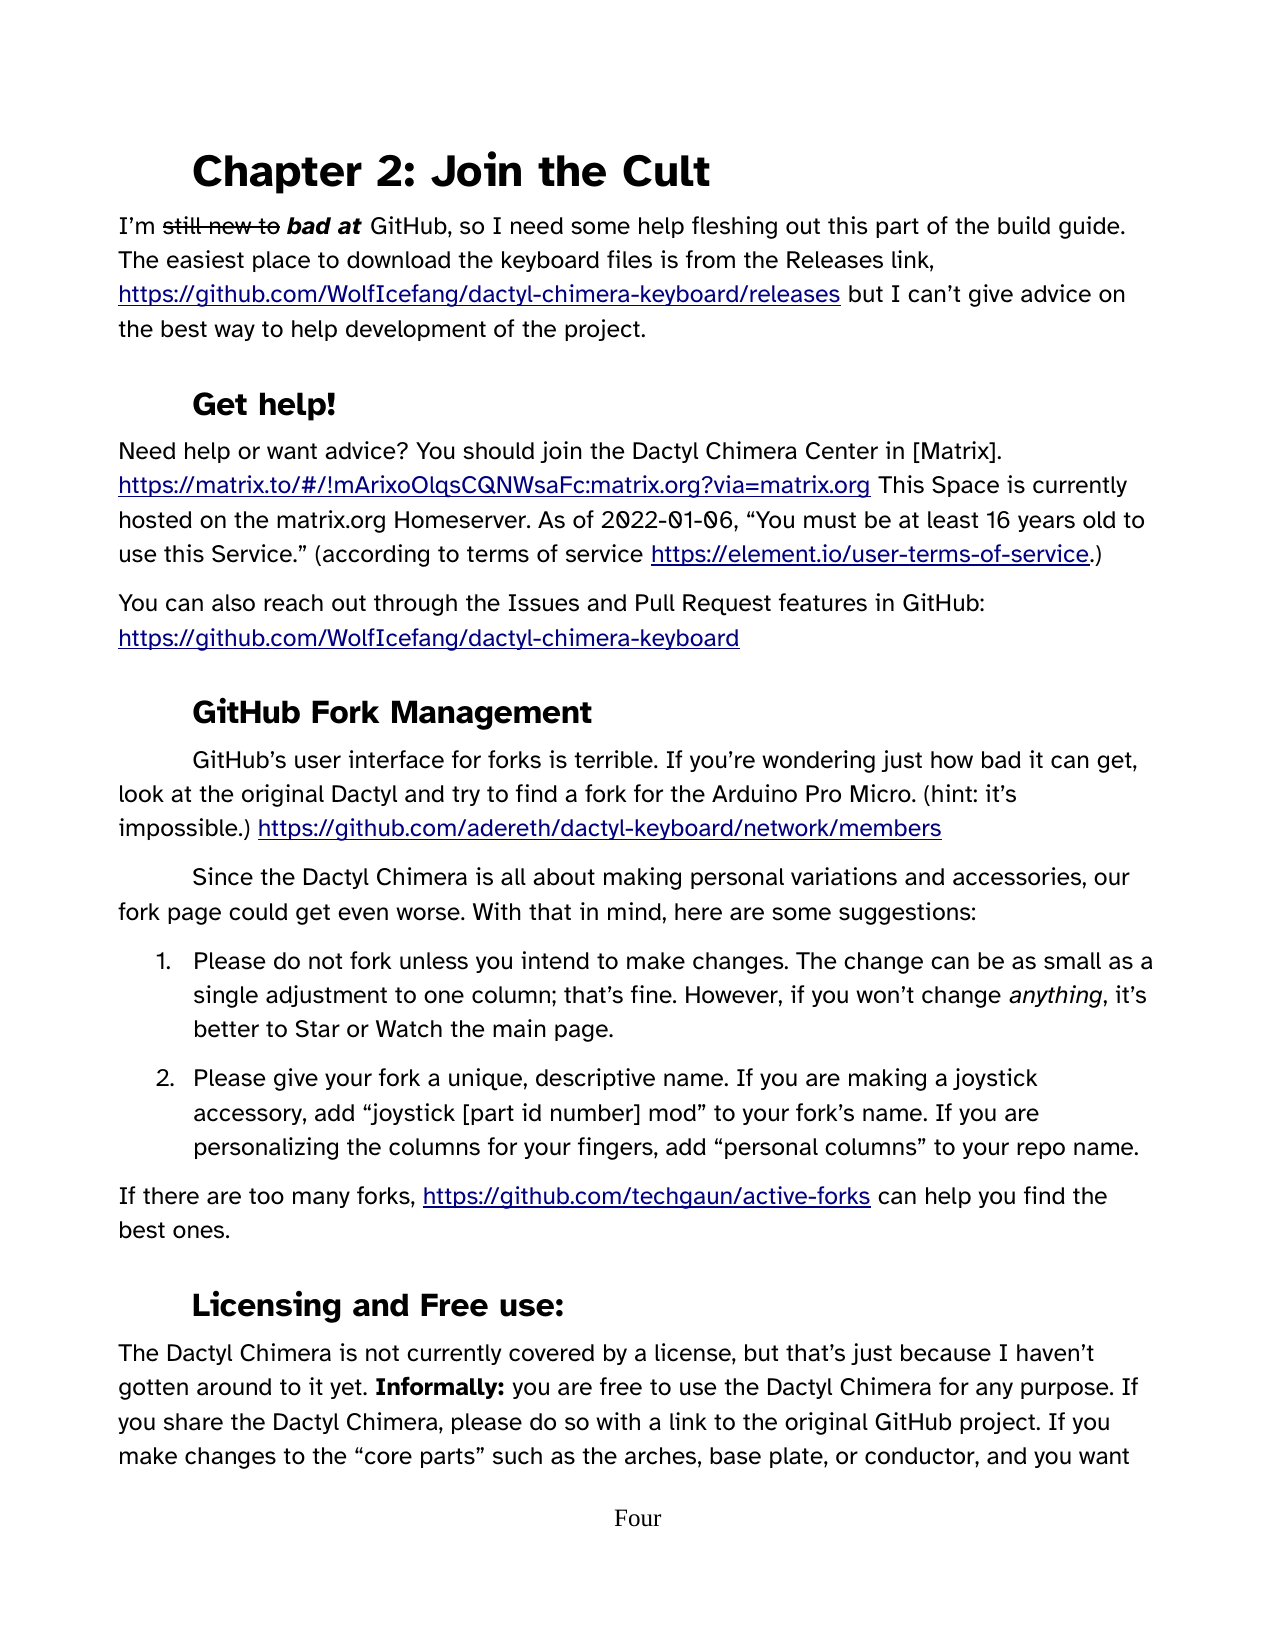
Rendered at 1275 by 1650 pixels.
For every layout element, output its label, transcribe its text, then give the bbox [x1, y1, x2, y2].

subtitle Licensing and Free use: [118, 1285, 1157, 1325]
text I’m still new to bad at GitHub, so I need some help fleshing out this part of the build guide. The easiest place to download the keyboard files is from the Releases link, https://github.com/WolfIcefang/dactyl-chimera-keyboard/releases but I can’t give advice on the best way to help development of the project. [118, 211, 1157, 343]
text The Dactyl Chimera is not currently covered by a license, but that’s just because I haven’t gotten around to it yet. Informally: you are free to use the Dactyl Chimera for any purpose. If you share the Dactyl Chimera, please do so with a link to the original GitHub project. If you make changes to the “core parts” such as the arches, base plate, or conductor, and you want [118, 1337, 1157, 1471]
subtitle GitHub Fork Management [118, 692, 1157, 732]
text You can also reach out through the Issues and Pull Request features in GitHub: https://github.com/WolfIcefang/dactyl-chimera-keyboard [118, 588, 1157, 652]
subtitle Chapter 2: Join the Cult [118, 143, 1157, 198]
text Since the Dactyl Chimera is all about making personal variations and accessories, our fork page could get even worse. With that in mind, here are some suggestions: [118, 862, 1157, 926]
text GitHub’s user interface for forks is terrible. If you’re wondering just how bad it can get, look at the original Dactyl and try to find a fork for the Arduino Pro Micro. (hint: it’s impossible.) https://github.com/adereth/dactyl-keyboard/network/members [118, 744, 1157, 843]
text Need help or want advice? You should join the Dactyl Chimera Center in [Matrix]. https://matrix.to/#/!mArixoOlqsCQNWsaFc:matrix.org?via=matrix.org This Space is currently hosted on the matrix.org Homeserver. As of 2022-01-06, “You must be at least 16 years old to use this Service.” (according to terms of service https://element.io/user-terms-of-service.) [118, 436, 1157, 569]
list Please do not fork unless you intend to make changes. The change can be as small as a single adjustment to one column; that’s fine. However, if you won’t change anything, it’s better to Star or Watch the main page. [156, 946, 1157, 1044]
text If there are too many forks, https://github.com/techgaun/active-forks can help you find the best ones. [118, 1181, 1157, 1245]
list Please give your fork a unique, descriptive name. If you are making a joystick accessory, add “joystick [part id number] mod” to your fork’s name. If you are personalizing the columns for your fingers, add “personal columns” to your repo name. [156, 1063, 1157, 1162]
subtitle Get help! [118, 383, 1157, 423]
